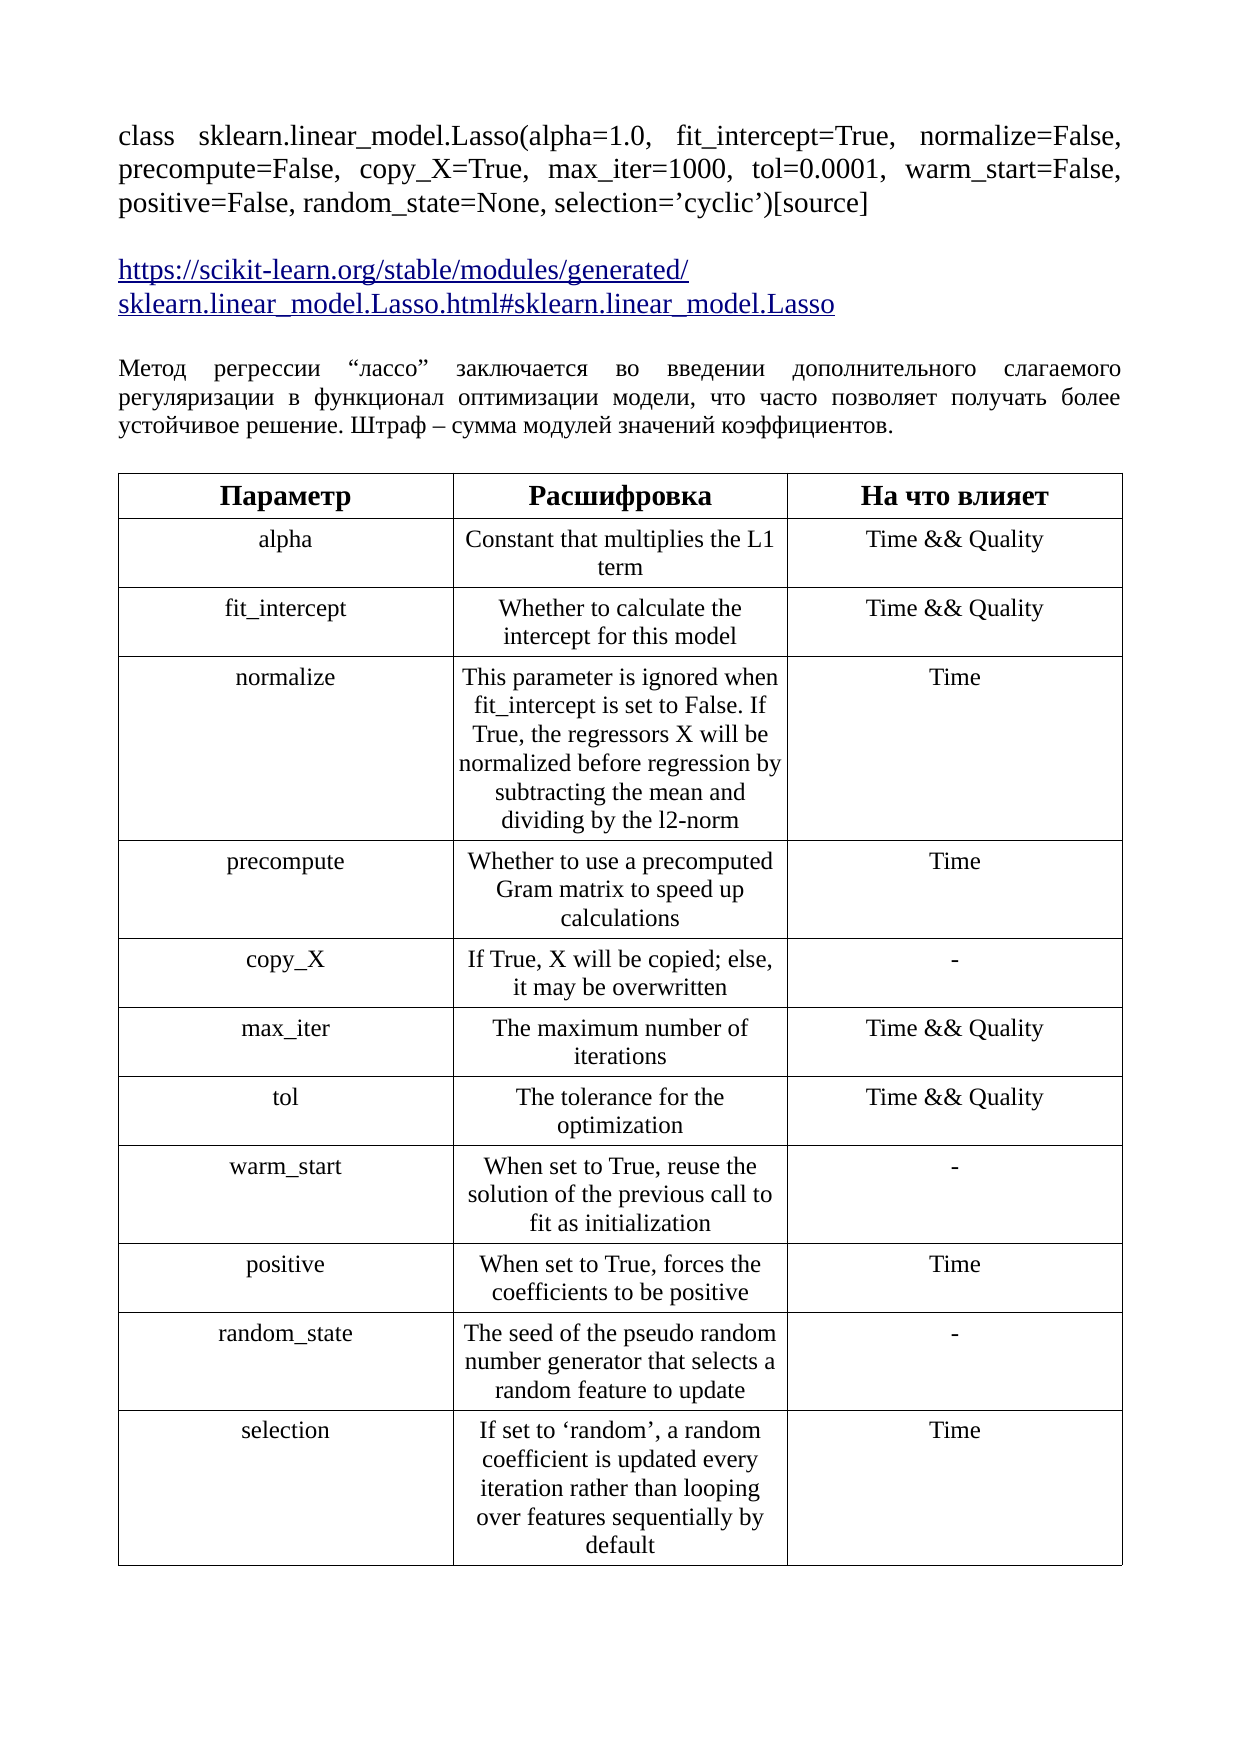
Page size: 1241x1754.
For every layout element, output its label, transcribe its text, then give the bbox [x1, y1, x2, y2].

table_cell normalize [119, 657, 453, 840]
table_cell Time [788, 1244, 1122, 1312]
table_cell The seed of the pseudo random number generator that selects a random feature to update [454, 1313, 787, 1410]
table_cell The maximum number of iterations [454, 1008, 787, 1076]
table_cell - [788, 1313, 1122, 1410]
table_cell random_state [119, 1313, 453, 1410]
table_header Параметр [119, 474, 453, 518]
table_cell positive [119, 1244, 453, 1312]
table_cell Time && Quality [788, 519, 1122, 587]
table_cell tol [119, 1077, 453, 1145]
table_cell Time [788, 657, 1122, 840]
table_cell Time && Quality [788, 1077, 1122, 1145]
table_cell - [788, 1146, 1122, 1243]
text class sklearn.linear_model.Lasso(alpha=1.0, fit_intercept=True, normalize=False, precompute=False, copy_X=True, max_iter=1000, tol=0.0001, warm_start=False, positive=False, random_state=None, selection=’cyclic’)[source] [118, 118, 1122, 219]
table_header Расшифровка [454, 474, 787, 518]
table_cell If set to ‘random’, a random coefficient is updated every iteration rather than looping over features sequentially by default [454, 1411, 787, 1565]
table_cell precompute [119, 841, 453, 938]
table_cell Whether to calculate the intercept for this model [454, 588, 787, 656]
table_cell Time [788, 841, 1122, 938]
text https://scikit-learn.org/stable/modules/generated/sklearn.linear_model.Lasso.html#sklearn.linear_model.Lasso [118, 252, 1122, 319]
table_cell When set to True, reuse the solution of the previous call to fit as initialization [454, 1146, 787, 1243]
table_cell copy_X [119, 939, 453, 1007]
table_cell Time && Quality [788, 588, 1122, 656]
table_cell max_iter [119, 1008, 453, 1076]
table_cell warm_start [119, 1146, 453, 1243]
text Метод регрессии “лассо” заключается во введении дополнительного слагаемого регуляризации в функционал оптимизации модели, что часто позволяет получать более устойчивое решение. Штраф – сумма модулей значений коэффициентов. [118, 353, 1122, 439]
table_cell The tolerance for the optimization [454, 1077, 787, 1145]
table_cell alpha [119, 519, 453, 587]
table_cell - [788, 939, 1122, 1007]
table_cell When set to True, forces the coefficients to be positive [454, 1244, 787, 1312]
table_header На что влияет [788, 474, 1122, 518]
table_cell Time [788, 1411, 1122, 1565]
table_cell Constant that multiplies the L1 term [454, 519, 787, 587]
table_cell Time && Quality [788, 1008, 1122, 1076]
table_cell If True, X will be copied; else, it may be overwritten [454, 939, 787, 1007]
table_cell Whether to use a precomputed Gram matrix to speed up calculations [454, 841, 787, 938]
table_cell fit_intercept [119, 588, 453, 656]
table_cell This parameter is ignored when fit_intercept is set to False. If True, the regressors X will be normalized before regression by subtracting the mean and dividing by the l2-norm [454, 657, 787, 840]
table_cell selection [119, 1411, 453, 1565]
